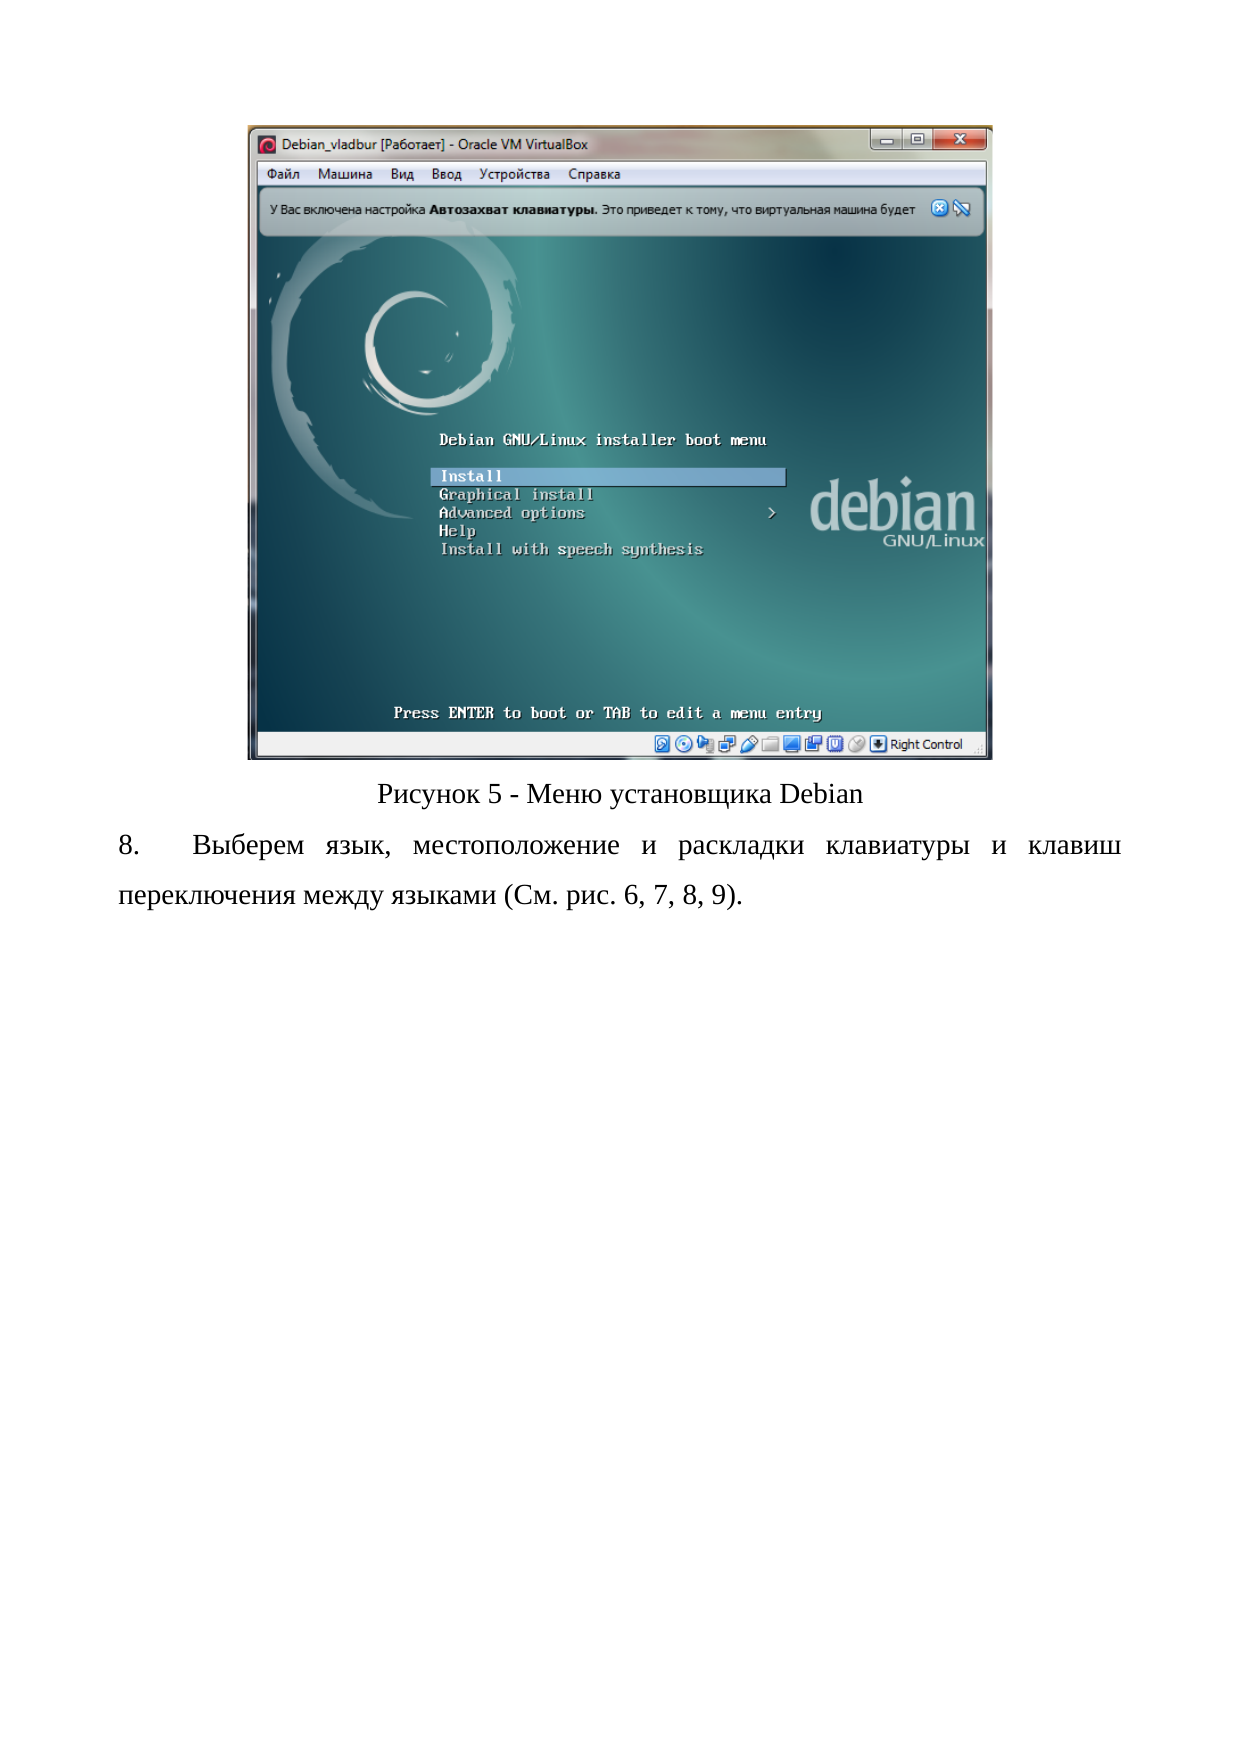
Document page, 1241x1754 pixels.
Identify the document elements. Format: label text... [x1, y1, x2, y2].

text 8. Выберем язык, местоположение и раскладки клавиатуры и клавиш переключения между языками (См. рис. 6, 7, 8, 9). [118, 827, 1122, 911]
text Рисунок 5 - Меню установщика Debian [118, 118, 1122, 810]
